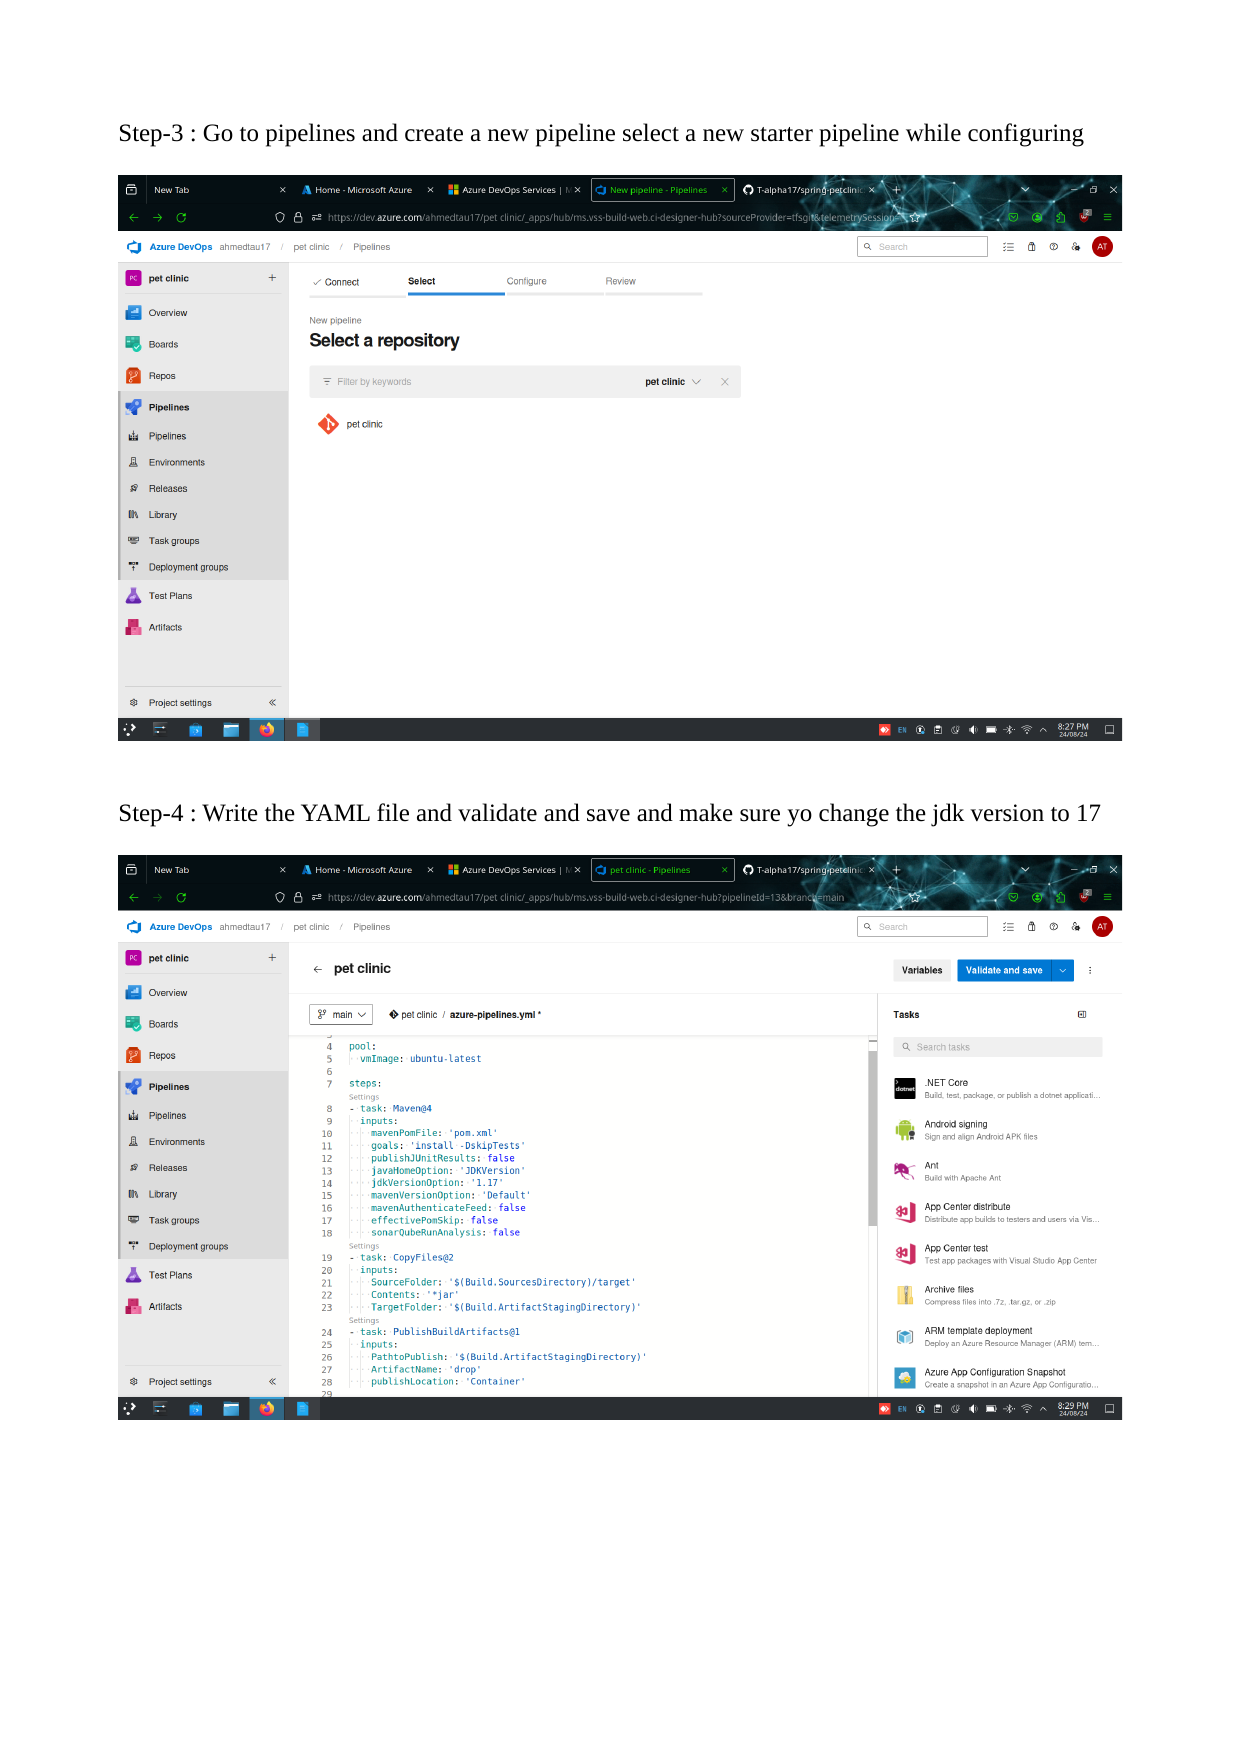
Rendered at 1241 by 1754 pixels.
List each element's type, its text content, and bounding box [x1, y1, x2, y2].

text Step-3 : Go to pipelines and create a new pipeline select a new starter pipeline while configuring [118, 118, 1122, 147]
picture [118, 175, 1123, 741]
picture [118, 855, 1123, 1420]
text Step-4 : Write the YAML file and validate and save and make sure yo change the jdk version to 17 [118, 798, 1122, 827]
